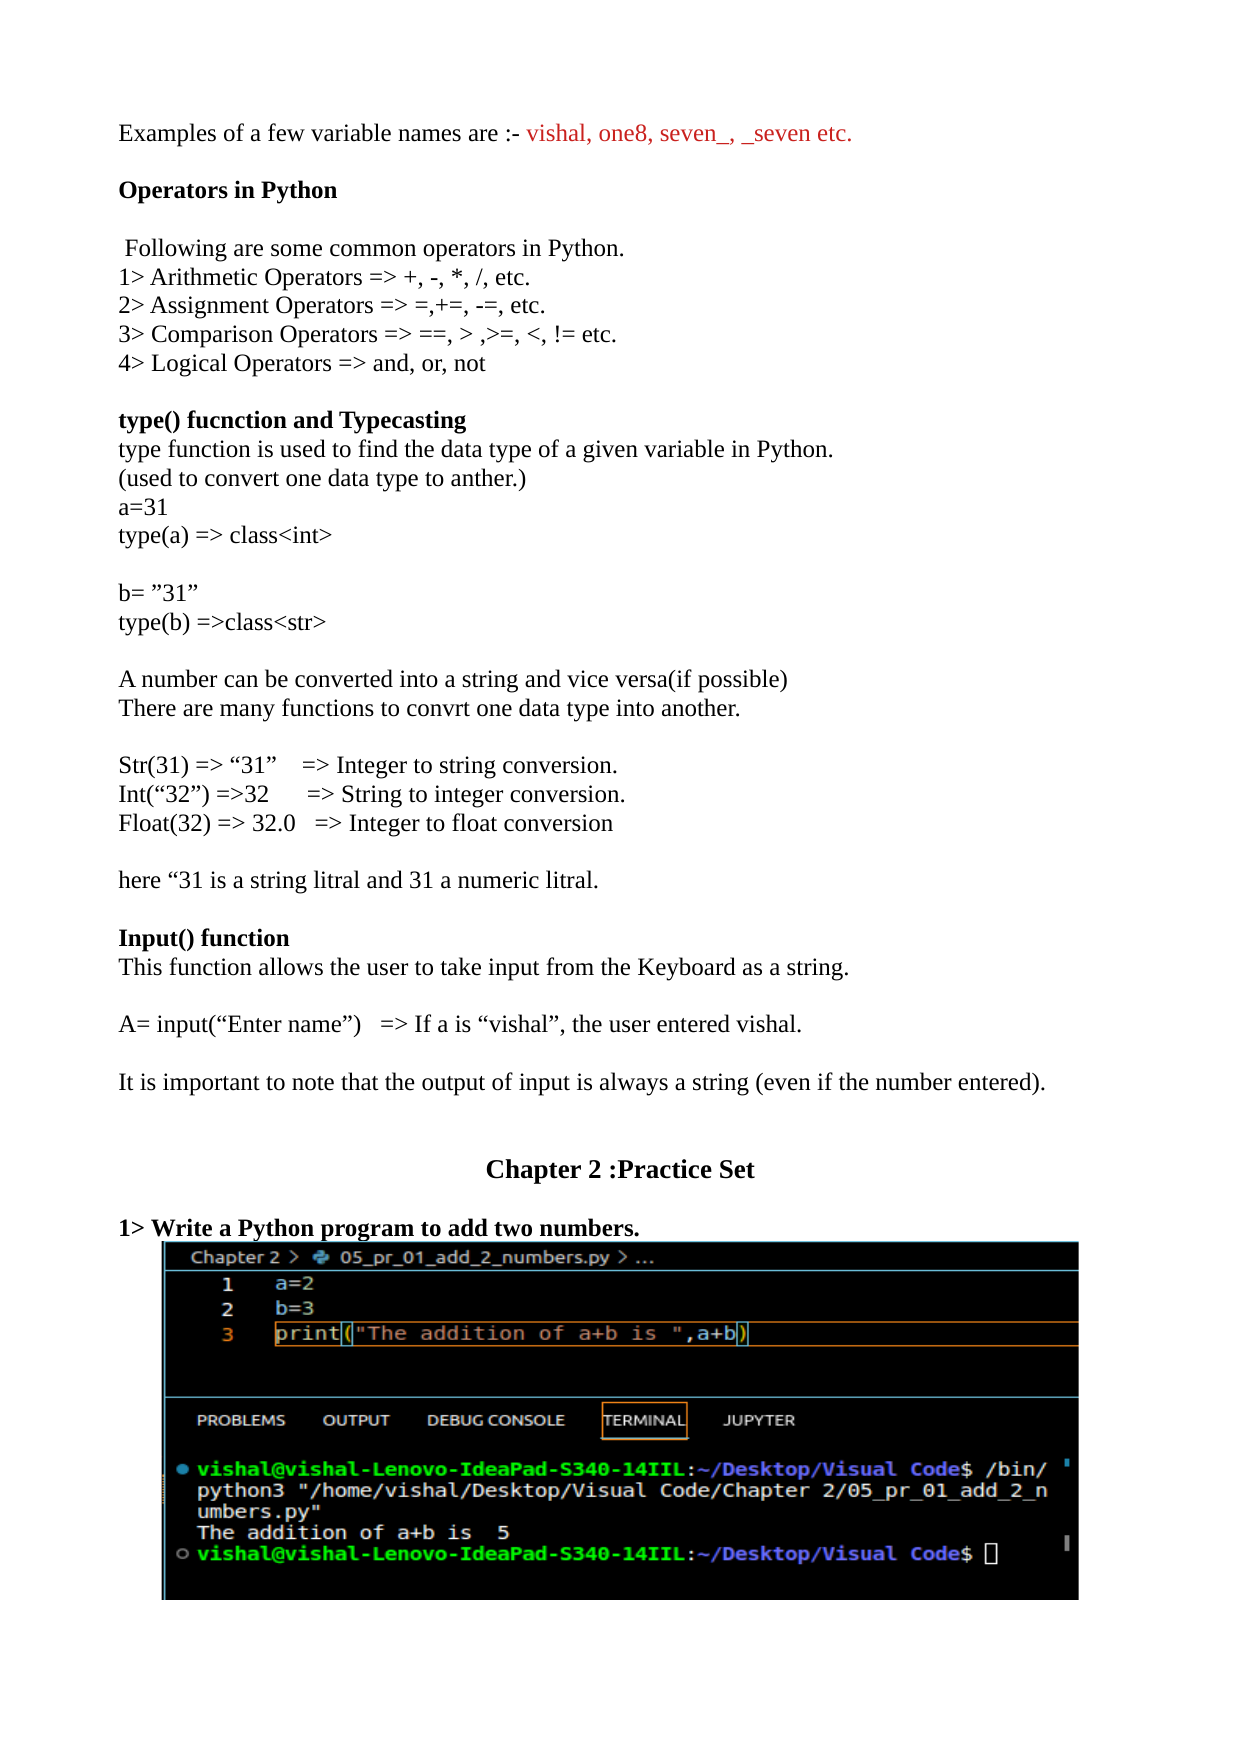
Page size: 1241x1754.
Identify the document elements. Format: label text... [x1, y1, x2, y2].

picture [161, 1241, 1079, 1600]
text 1> Write a Python program to add two numbers. [118, 1213, 1122, 1242]
text here “31 is a string litral and 31 a numeric litral. [118, 866, 1122, 894]
text (used to convert one data type to anther.) [118, 463, 1122, 492]
text 3> Comparison Operators => ==, > ,>=, <, != etc. [118, 319, 1122, 348]
text It is important to note that the output of input is always a string (even if the number entered). [118, 1067, 1122, 1096]
text 4> Logical Operators => and, or, not [118, 348, 1122, 377]
text type function is used to find the data type of a given variable in Python. [118, 434, 1122, 463]
text A number can be converted into a string and vice versa(if possible) [118, 664, 1122, 693]
text Examples of a few variable names are :- vishal, one8, seven_, _seven etc. [118, 118, 1122, 147]
text Chapter 2 :Practice Set [118, 1153, 1122, 1184]
text Following are some common operators in Python. [118, 233, 1122, 262]
text type(b) =>class<str> [118, 607, 1122, 636]
text Operators in Python [118, 176, 1122, 204]
text A= input(“Enter name”) => If a is “vishal”, the user entered vishal. [118, 1009, 1122, 1038]
text 2> Assignment Operators => =,+=, -=, etc. [118, 291, 1122, 319]
text Str(31) => “31” => Integer to string conversion. [118, 751, 1122, 779]
text type(a) => class<int> [118, 521, 1122, 549]
text Int(“32”) =>32 => String to integer conversion. [118, 779, 1122, 808]
text b= ”31” [118, 578, 1122, 607]
text This function allows the user to take input from the Keyboard as a string. [118, 952, 1122, 981]
text type() fucnction and Typecasting [118, 406, 1122, 434]
text a=31 [118, 492, 1122, 521]
text Input() function [118, 923, 1122, 952]
text 1> Arithmetic Operators => +, -, *, /, etc. [118, 262, 1122, 291]
text There are many functions to convrt one data type into another. [118, 693, 1122, 722]
text Float(32) => 32.0 => Integer to float conversion [118, 808, 1122, 837]
